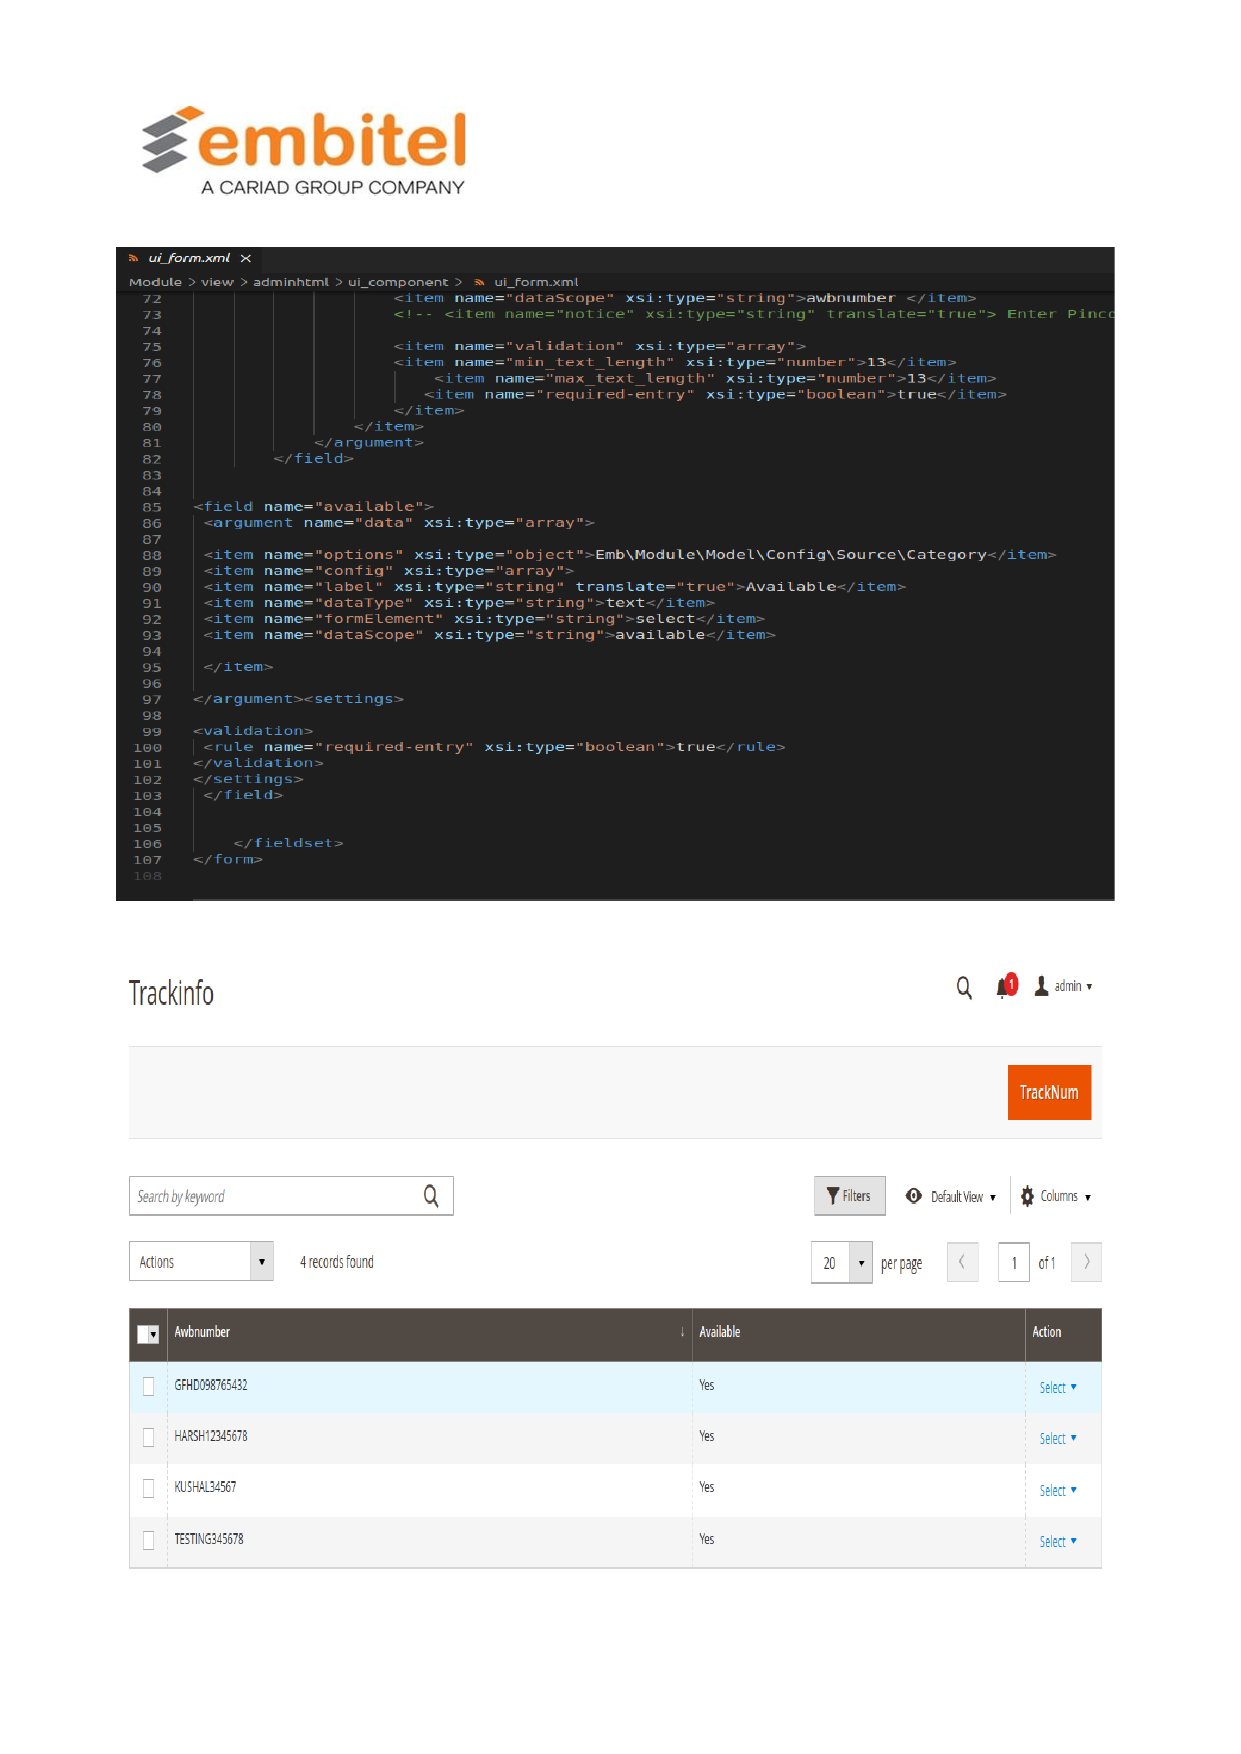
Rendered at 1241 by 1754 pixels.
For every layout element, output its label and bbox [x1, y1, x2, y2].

picture [116, 247, 1115, 901]
picture [142, 106, 466, 196]
picture [111, 953, 1116, 1591]
